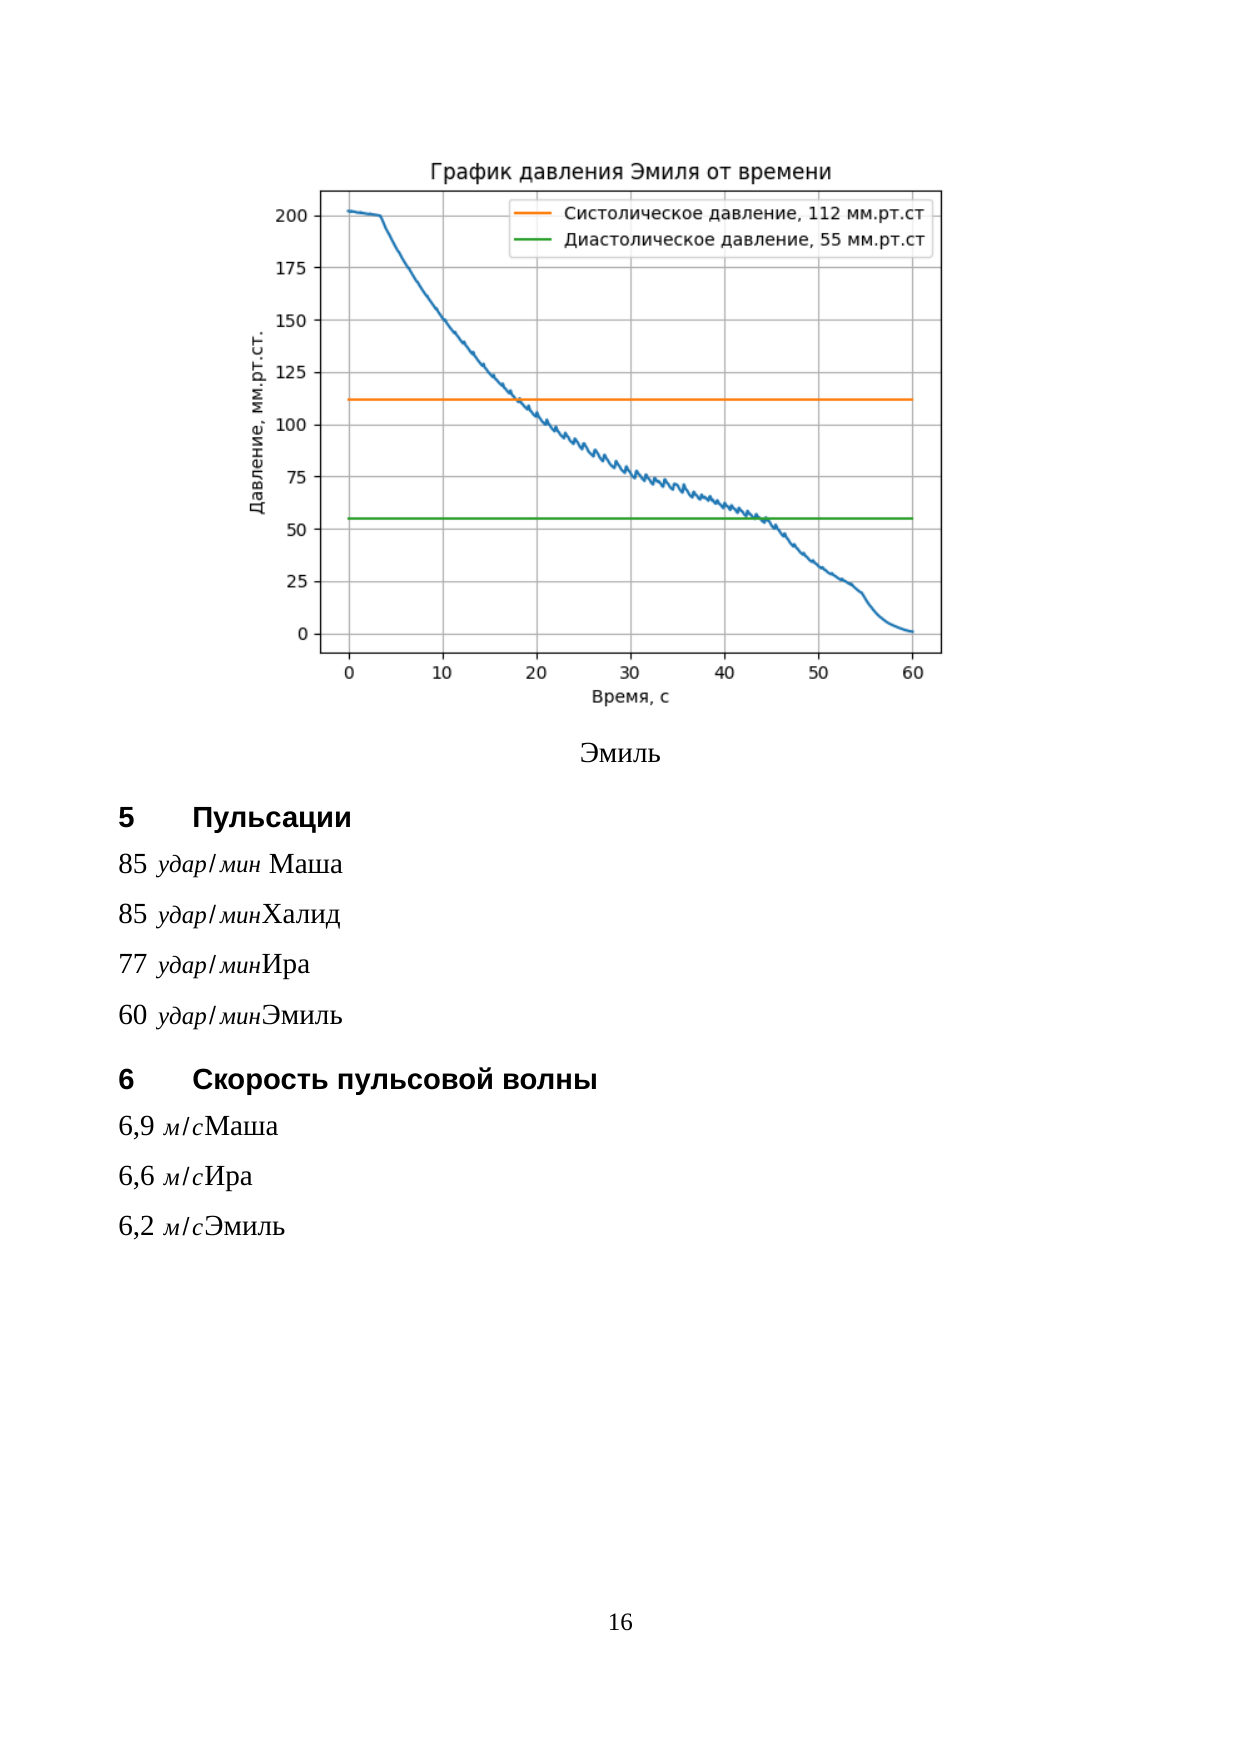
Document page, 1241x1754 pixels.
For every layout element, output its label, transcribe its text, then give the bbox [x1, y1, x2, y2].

subtitle Скорость пульсовой волны [118, 1062, 1122, 1095]
text 85 Халид [118, 896, 1122, 930]
text Эмиль [118, 118, 1122, 768]
subtitle Пульсации [118, 800, 1122, 833]
text 6,6 Ира [118, 1158, 1122, 1192]
text 60 Эмиль [118, 997, 1122, 1030]
text 77 Ира [118, 946, 1122, 980]
text 6,2 Эмиль [118, 1208, 1122, 1242]
text 85 Маша [118, 846, 1122, 879]
text 6,9 Маша [118, 1108, 1122, 1141]
picture [220, 118, 1020, 719]
